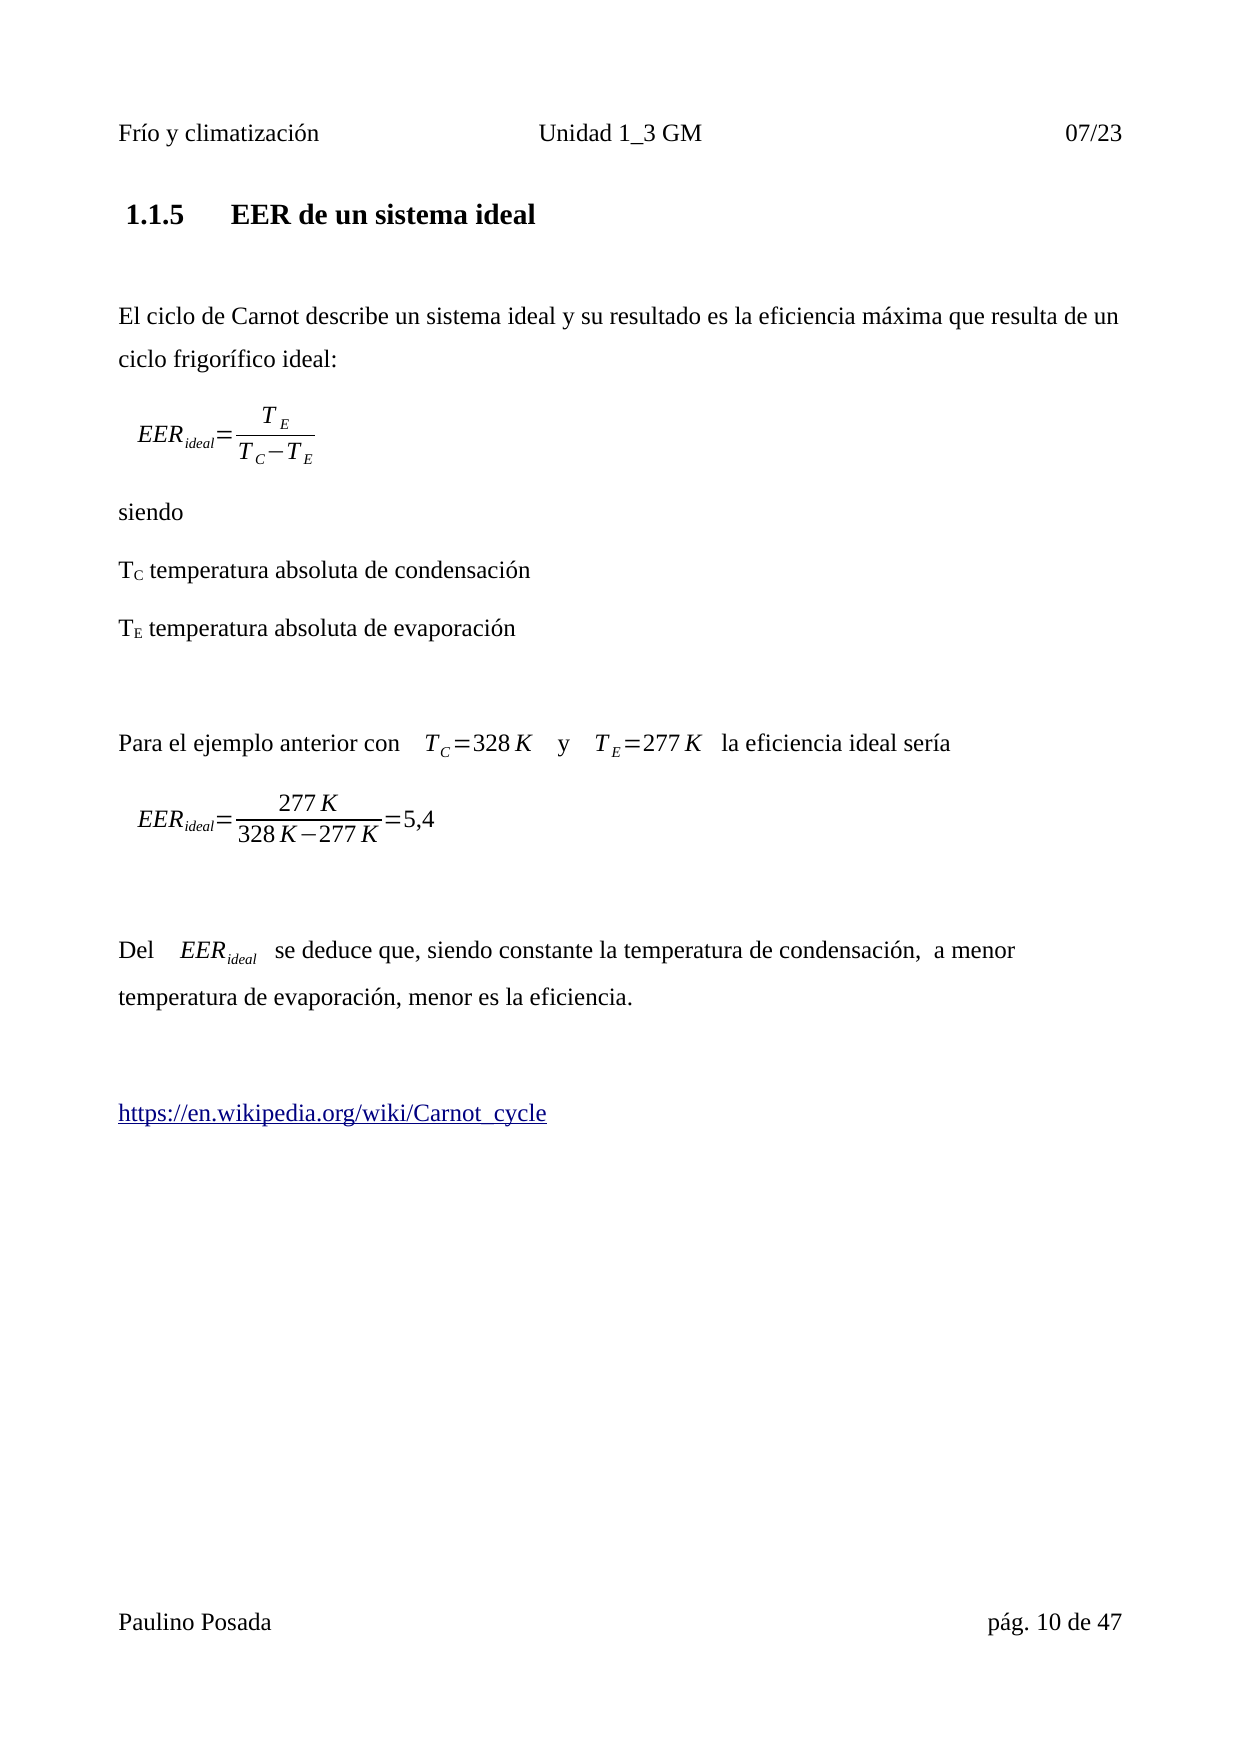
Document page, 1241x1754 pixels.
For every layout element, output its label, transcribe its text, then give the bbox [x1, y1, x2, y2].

text Para el ejemplo anterior con y la eficiencia ideal sería [118, 728, 1122, 761]
text siendo [118, 497, 1122, 526]
text TE temperatura absoluta de evaporación [118, 613, 1122, 641]
text https://en.wikipedia.org/wiki/Carnot_cycle [118, 1098, 1122, 1126]
text TC temperatura absoluta de condensación [118, 555, 1122, 584]
subtitle EER de un sistema ideal [118, 197, 1122, 231]
text El ciclo de Carnot describe un sistema ideal y su resultado es la eficiencia máxima que resulta de un ciclo frigorífico ideal: [118, 301, 1122, 373]
text Del se deduce que, siendo constante la temperatura de condensación, a menor temperatura de evaporación, menor es la eficiencia. [118, 935, 1122, 1011]
